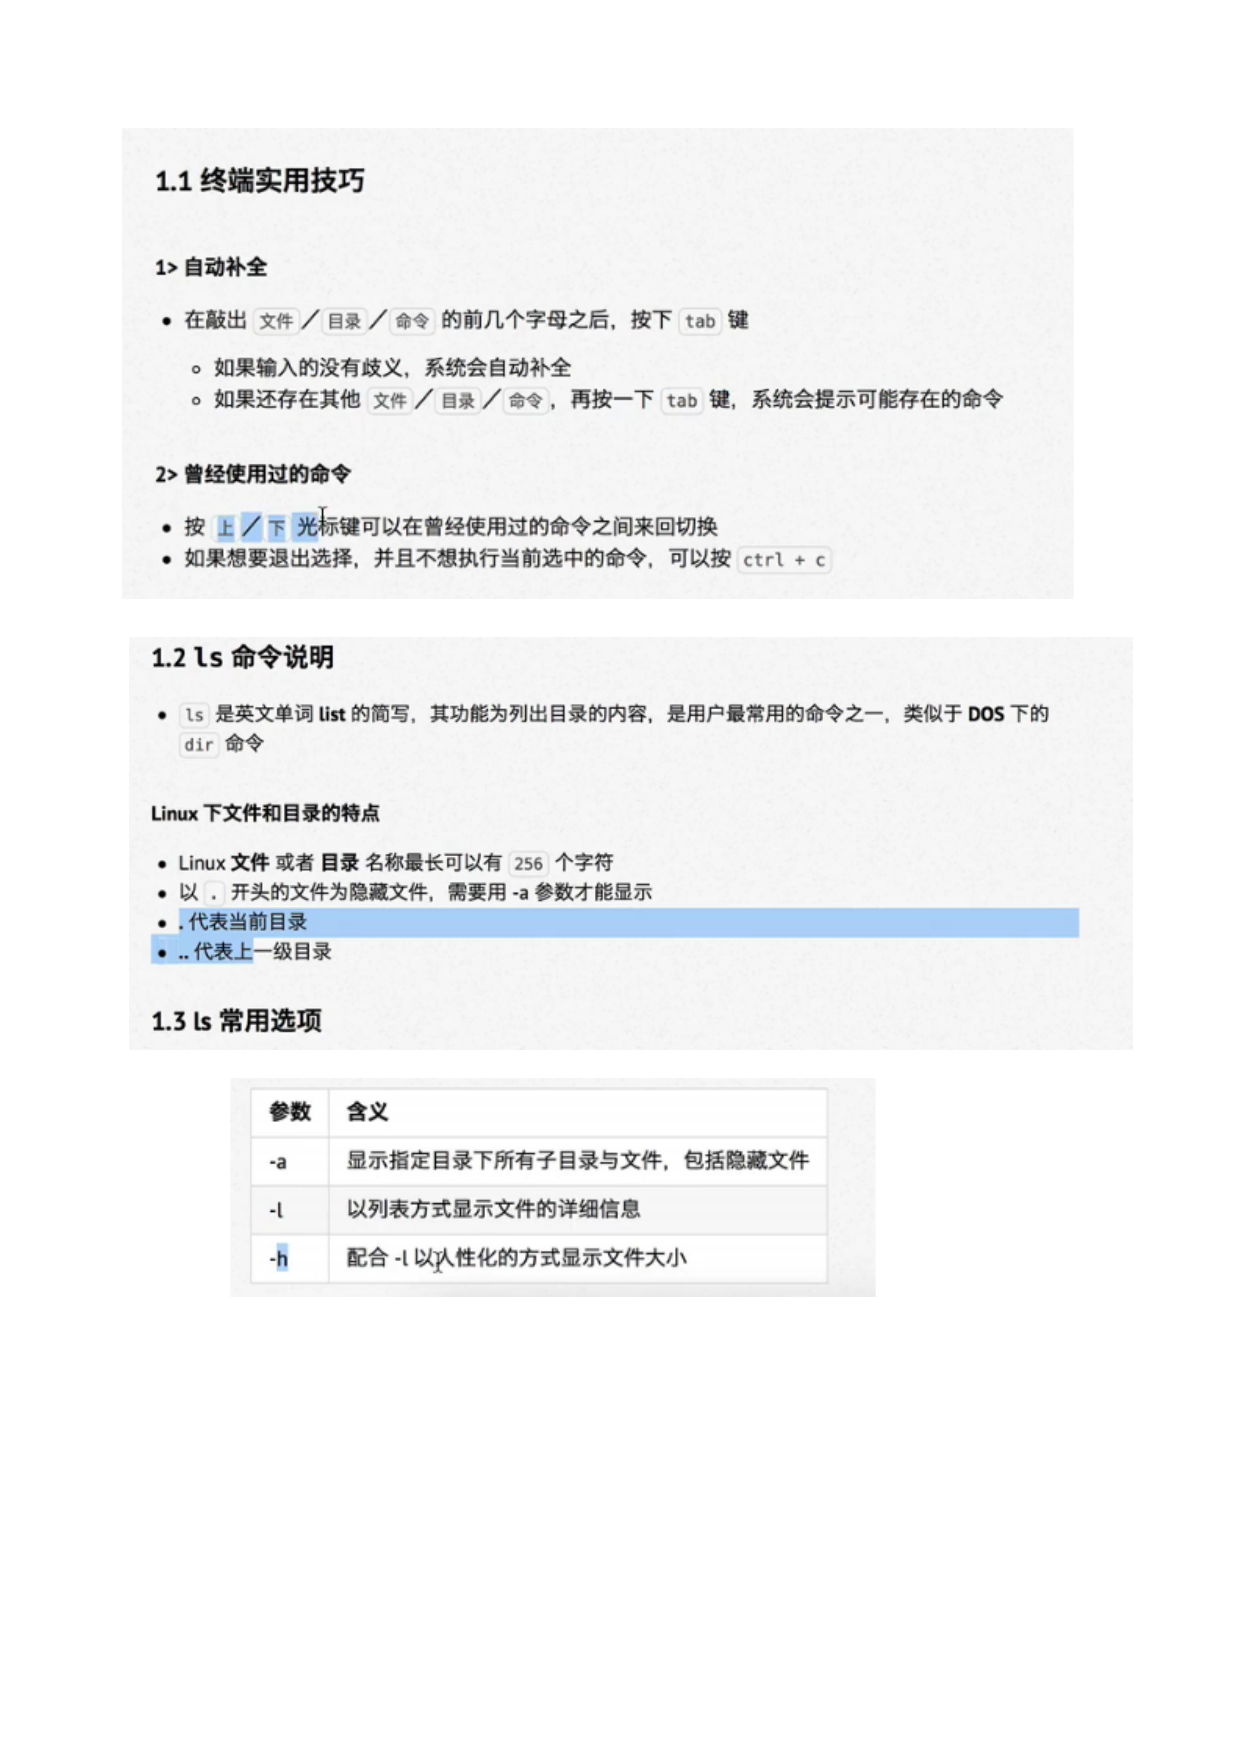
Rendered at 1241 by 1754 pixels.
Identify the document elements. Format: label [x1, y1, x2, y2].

picture [129, 637, 1133, 1050]
picture [230, 1078, 876, 1297]
picture [122, 128, 1074, 599]
